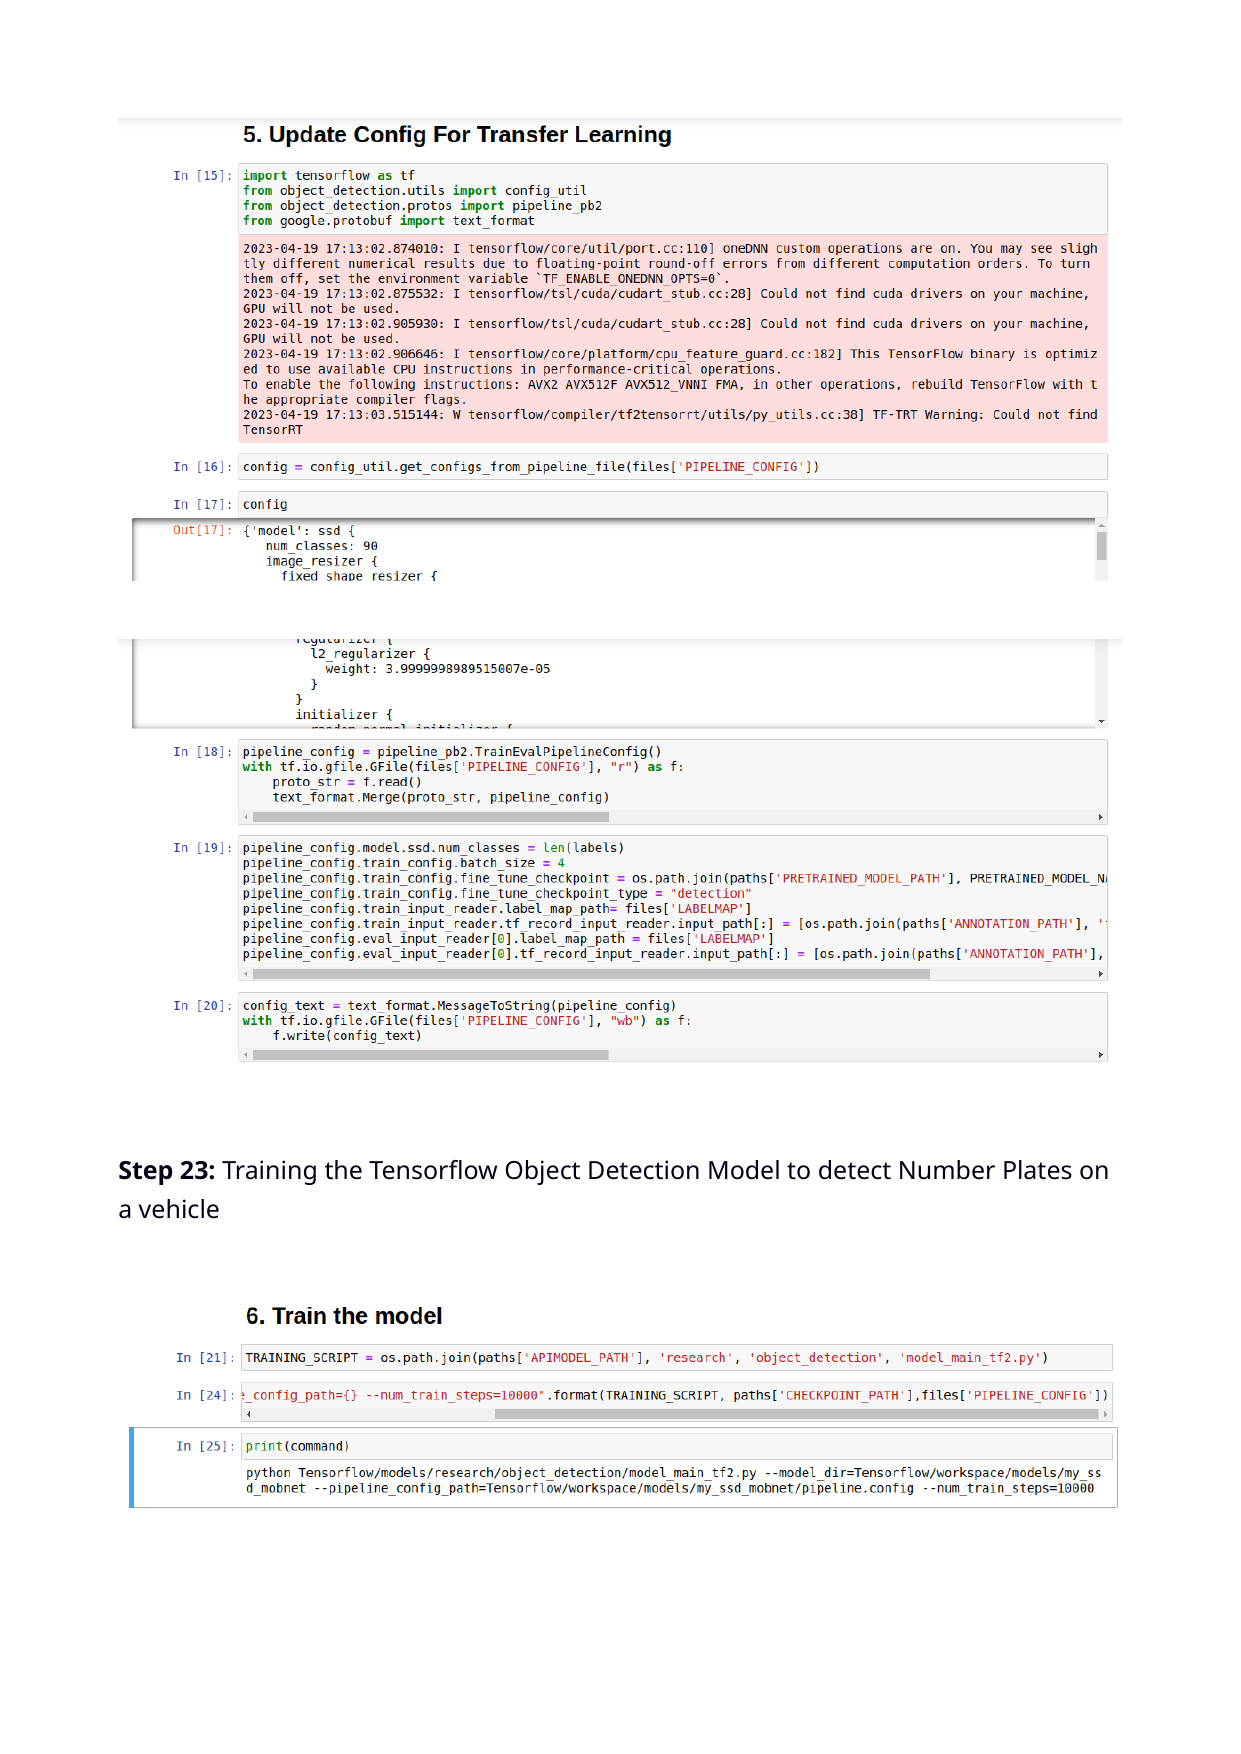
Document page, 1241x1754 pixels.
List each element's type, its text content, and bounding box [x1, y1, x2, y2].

picture [118, 639, 1123, 1094]
picture [118, 1299, 1123, 1509]
picture [118, 118, 1123, 581]
text Step 23: Training the Tensorflow Object Detection Model to detect Number Plates on a vehicle [118, 1153, 1122, 1226]
